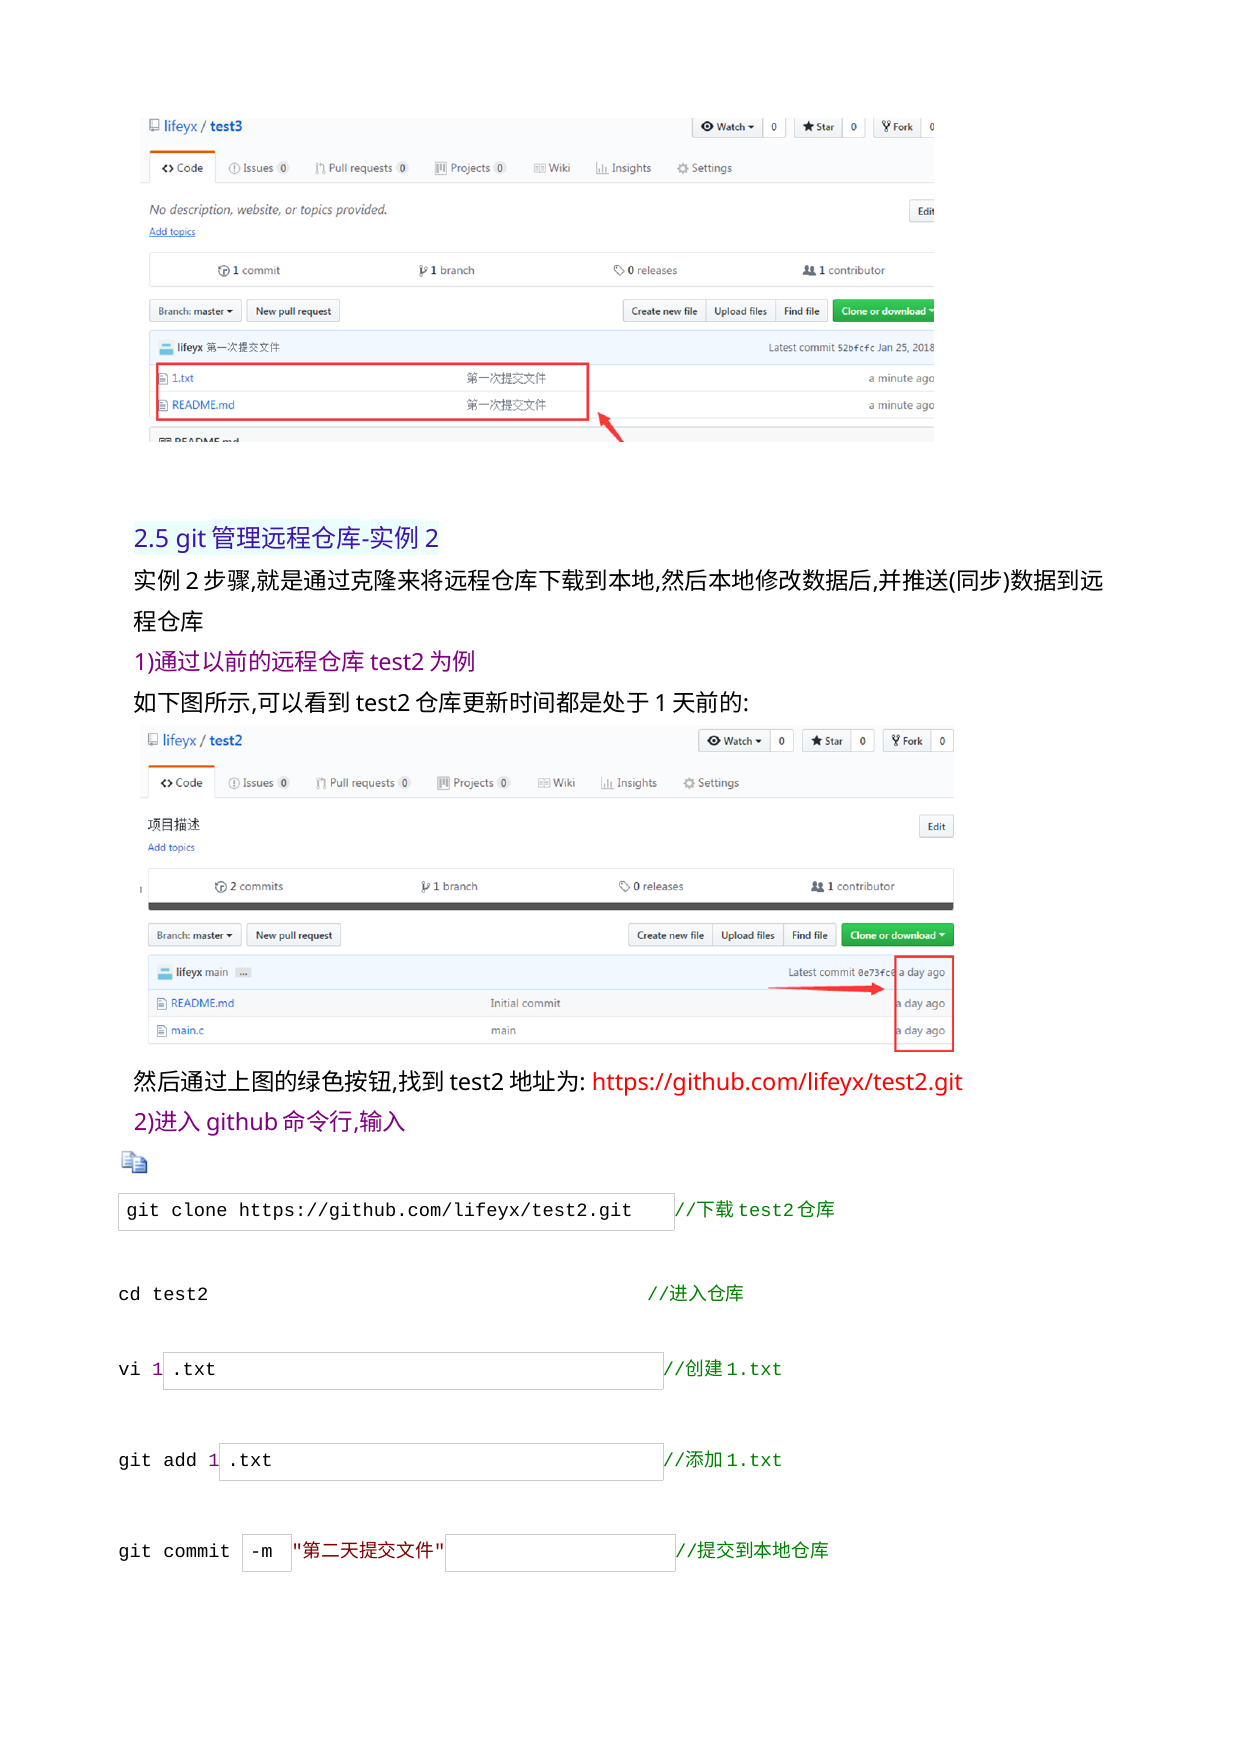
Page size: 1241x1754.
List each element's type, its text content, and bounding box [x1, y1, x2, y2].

picture [118, 1144, 153, 1179]
text .txt [164, 1353, 663, 1389]
text //添加1.txt [664, 1443, 1122, 1480]
text git commit [118, 1534, 242, 1571]
text //创建1.txt [664, 1352, 1122, 1389]
text "第二天提交文件" [292, 1534, 445, 1571]
picture [140, 118, 934, 442]
text //下载test2仓库 [675, 1193, 1122, 1230]
text cd test2 //进入仓库 [118, 1284, 1122, 1306]
text 然后通过上图的绿色按钮,找到test2地址为: https://github.com/lifeyx/test2.git [134, 1063, 1106, 1097]
text [446, 1535, 675, 1571]
text 2.5 git管理远程仓库-实例2 [134, 518, 1106, 555]
text .txt [220, 1444, 663, 1480]
text -m [243, 1535, 291, 1571]
text //提交到本地仓库 [676, 1534, 1122, 1571]
text 2)进入github命令行,输入 [134, 1104, 1106, 1138]
text 如下图所示,可以看到test2仓库更新时间都是处于1天前的: [134, 684, 1106, 718]
text 1)通过以前的远程仓库test2为例 [134, 643, 1106, 677]
text git clone https://github.com/lifeyx/test2.git [119, 1194, 674, 1230]
text 实例2步骤,就是通过克隆来将远程仓库下载到本地,然后本地修改数据后,并推送(同步)数据到远程仓库 [134, 562, 1106, 637]
picture [140, 725, 954, 1052]
text vi 1 [118, 1352, 163, 1389]
text git add 1 [118, 1443, 219, 1480]
